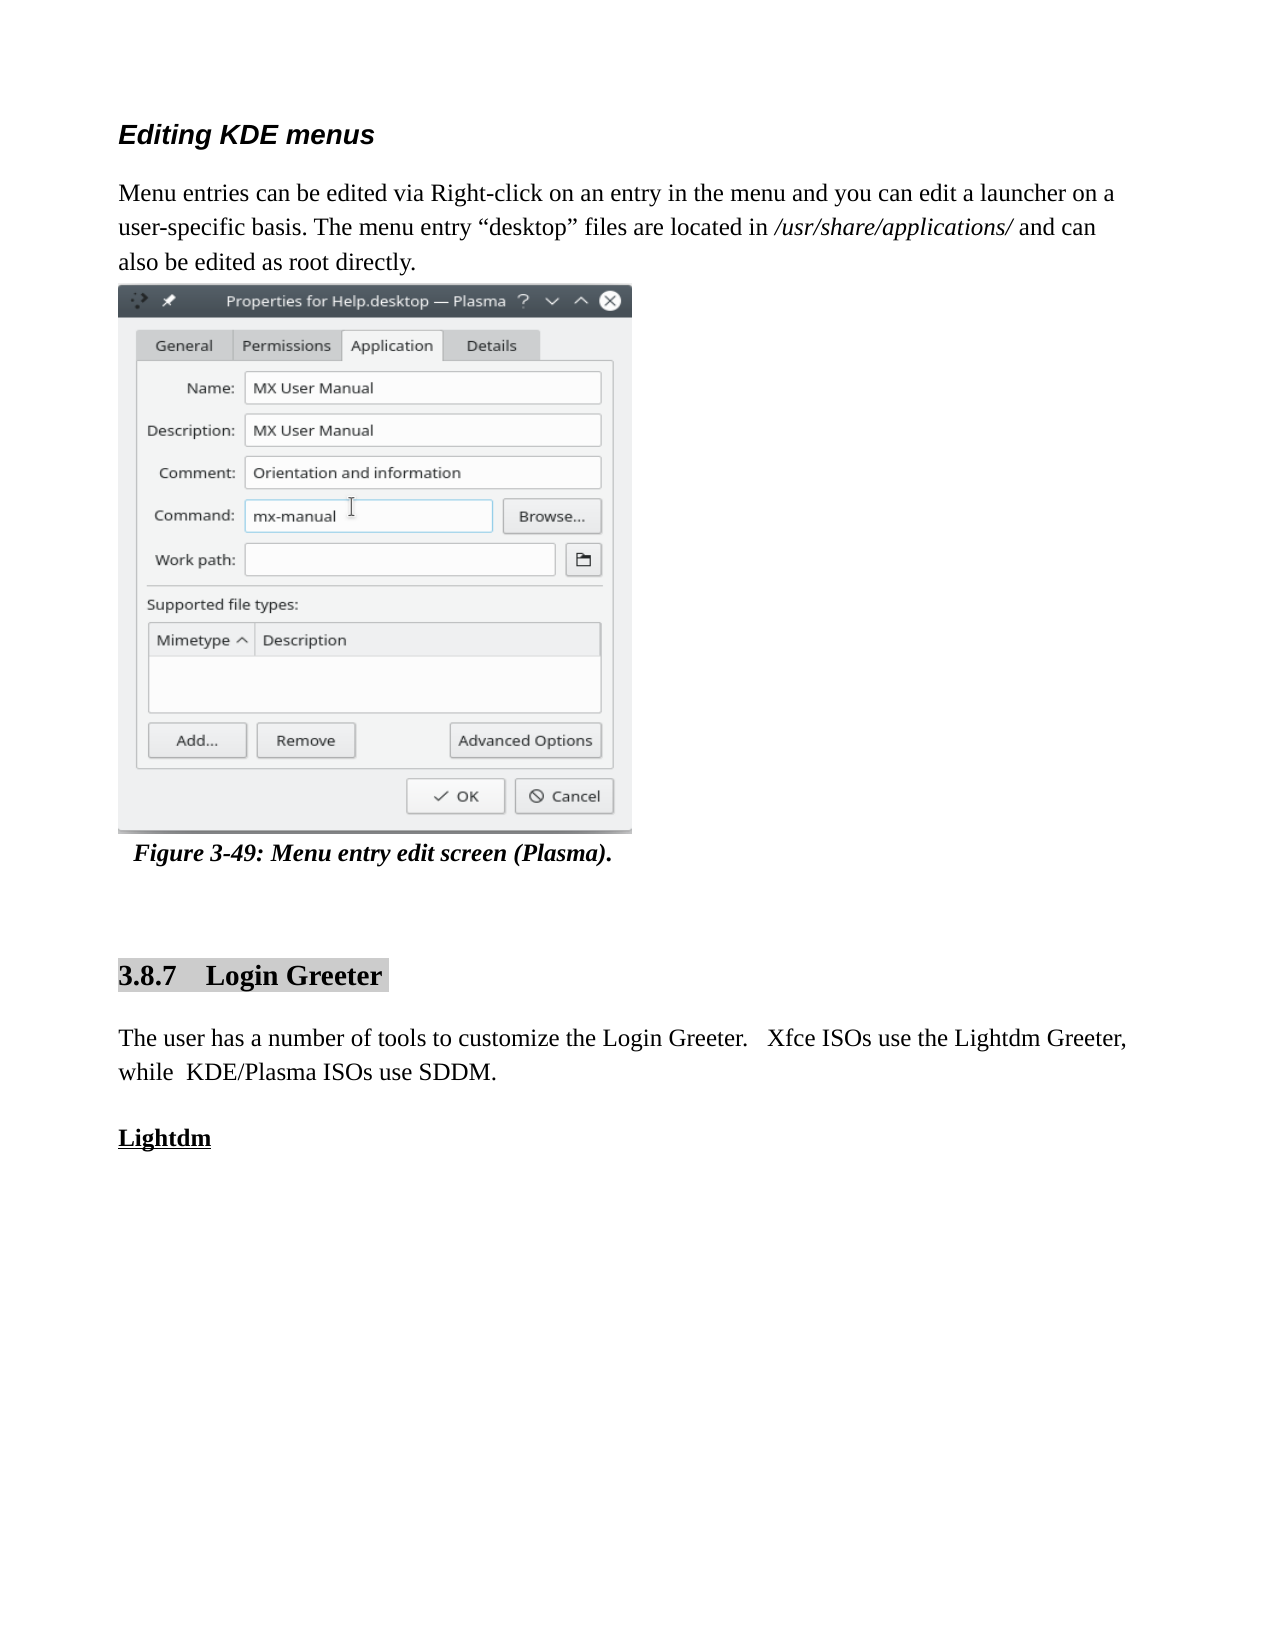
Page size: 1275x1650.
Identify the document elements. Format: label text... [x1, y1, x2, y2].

text Figure 3-49: Menu entry edit screen (Plasma). [133, 838, 1142, 867]
subtitle Editing KDE menus [118, 118, 1157, 150]
picture [118, 283, 632, 834]
text The user has a number of tools to customize the Login Greeter. Xfce ISOs use the Lightdm Greeter, while KDE/Plasma ISOs use SDDM. [118, 1023, 1157, 1086]
text Menu entries can be edited via Right-click on an entry in the menu and you can edit a launcher on a user-specific basis. The menu entry “desktop” files are located in /usr/share/applications/ and can also be edited as root directly. [118, 178, 1141, 275]
text Lightdm [118, 1123, 1157, 1152]
subtitle 3.8.7 Login Greeter [389, 958, 1138, 992]
